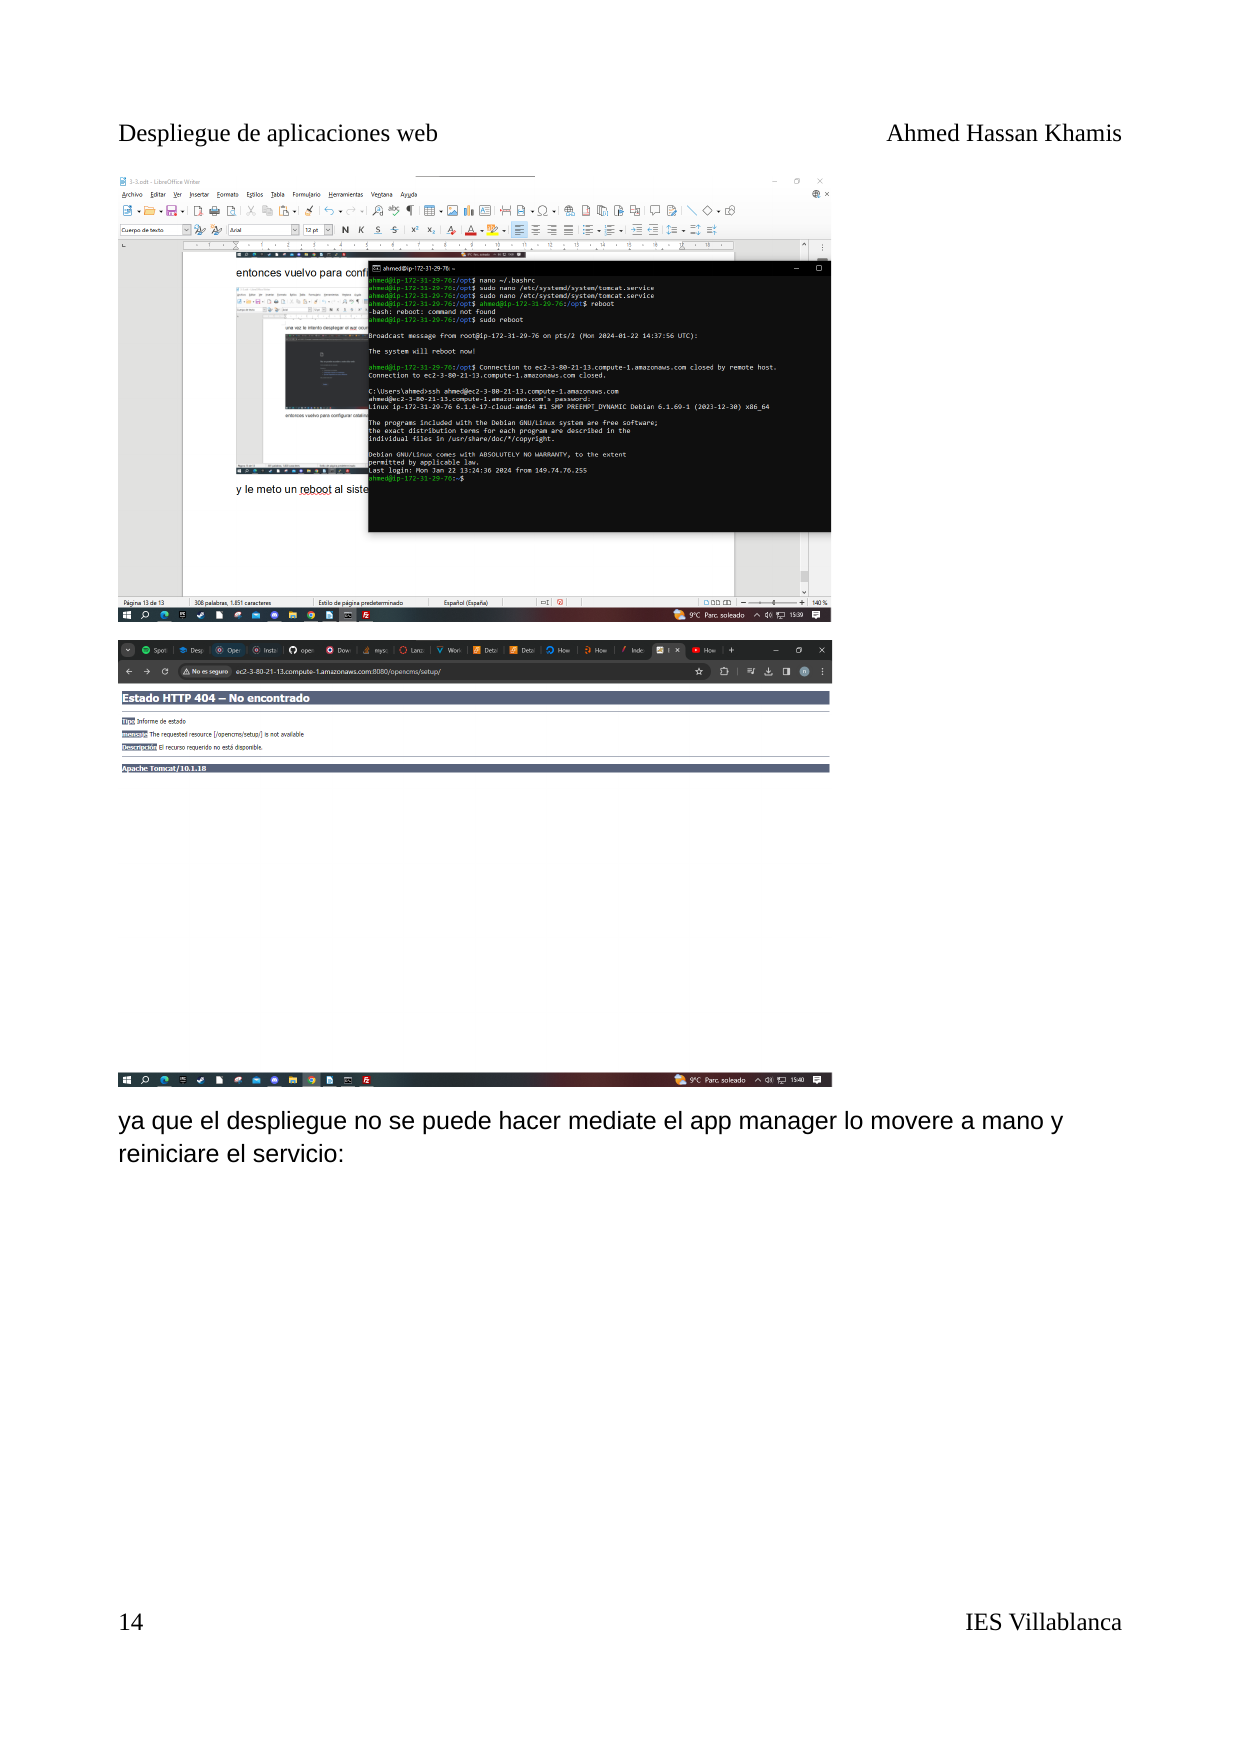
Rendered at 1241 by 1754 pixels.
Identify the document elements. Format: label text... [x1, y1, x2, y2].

picture [118, 176, 832, 622]
text ya que el despliegue no se puede hacer mediate el app manager lo movere a mano y reiniciare el servicio: [118, 1106, 1122, 1168]
picture [118, 640, 833, 1087]
